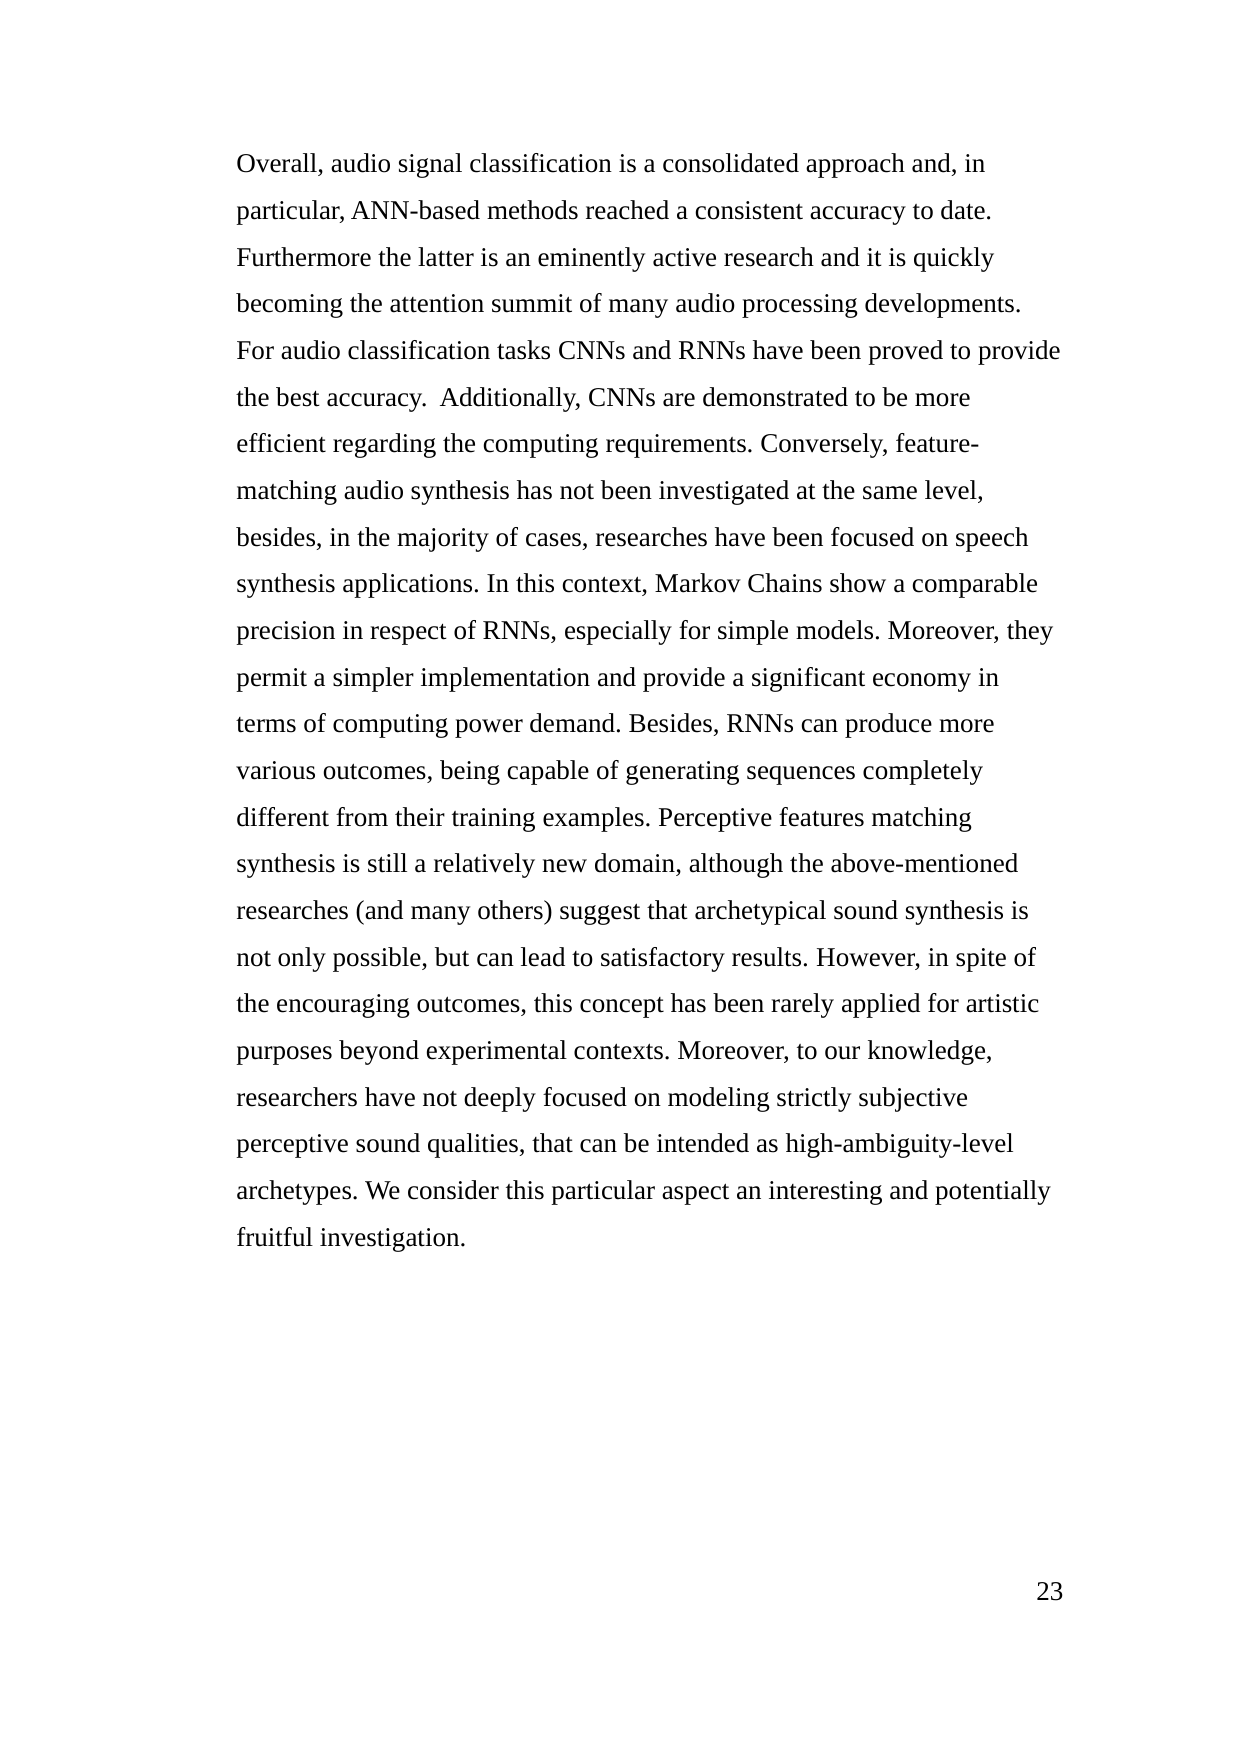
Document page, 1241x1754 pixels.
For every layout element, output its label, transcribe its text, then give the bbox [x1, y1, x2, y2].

text Overall, audio signal classification is a consolidated approach and, in particular, ANN-based methods reached a consistent accuracy to date. Furthermore the latter is an eminently active research and it is quickly becoming the attention summit of many audio processing developments. For audio classification tasks CNNs and RNNs have been proved to provide the best accuracy. Additionally, CNNs are demonstrated to be more efficient regarding the computing requirements. Conversely, feature-matching audio synthesis has not been investigated at the same level, besides, in the majority of cases, researches have been focused on speech synthesis applications. In this context, Markov Chains show a comparable precision in respect of RNNs, especially for simple models. Moreover, they permit a simpler implementation and provide a significant economy in terms of computing power demand. Besides, RNNs can produce more various outcomes, being capable of generating sequences completely different from their training examples. Perceptive features matching synthesis is still a relatively new domain, although the above-mentioned researches (and many others) suggest that archetypical sound synthesis is not only possible, but can lead to satisfactory results. However, in spite of the encouraging outcomes, this concept has been rarely applied for artistic purposes beyond experimental contexts. Moreover, to our knowledge, researchers have not deeply focused on modeling strictly subjective perceptive sound qualities, that can be intended as high-ambiguity-level archetypes. We consider this particular aspect an interesting and potentially fruitful investigation. [236, 148, 1063, 1252]
